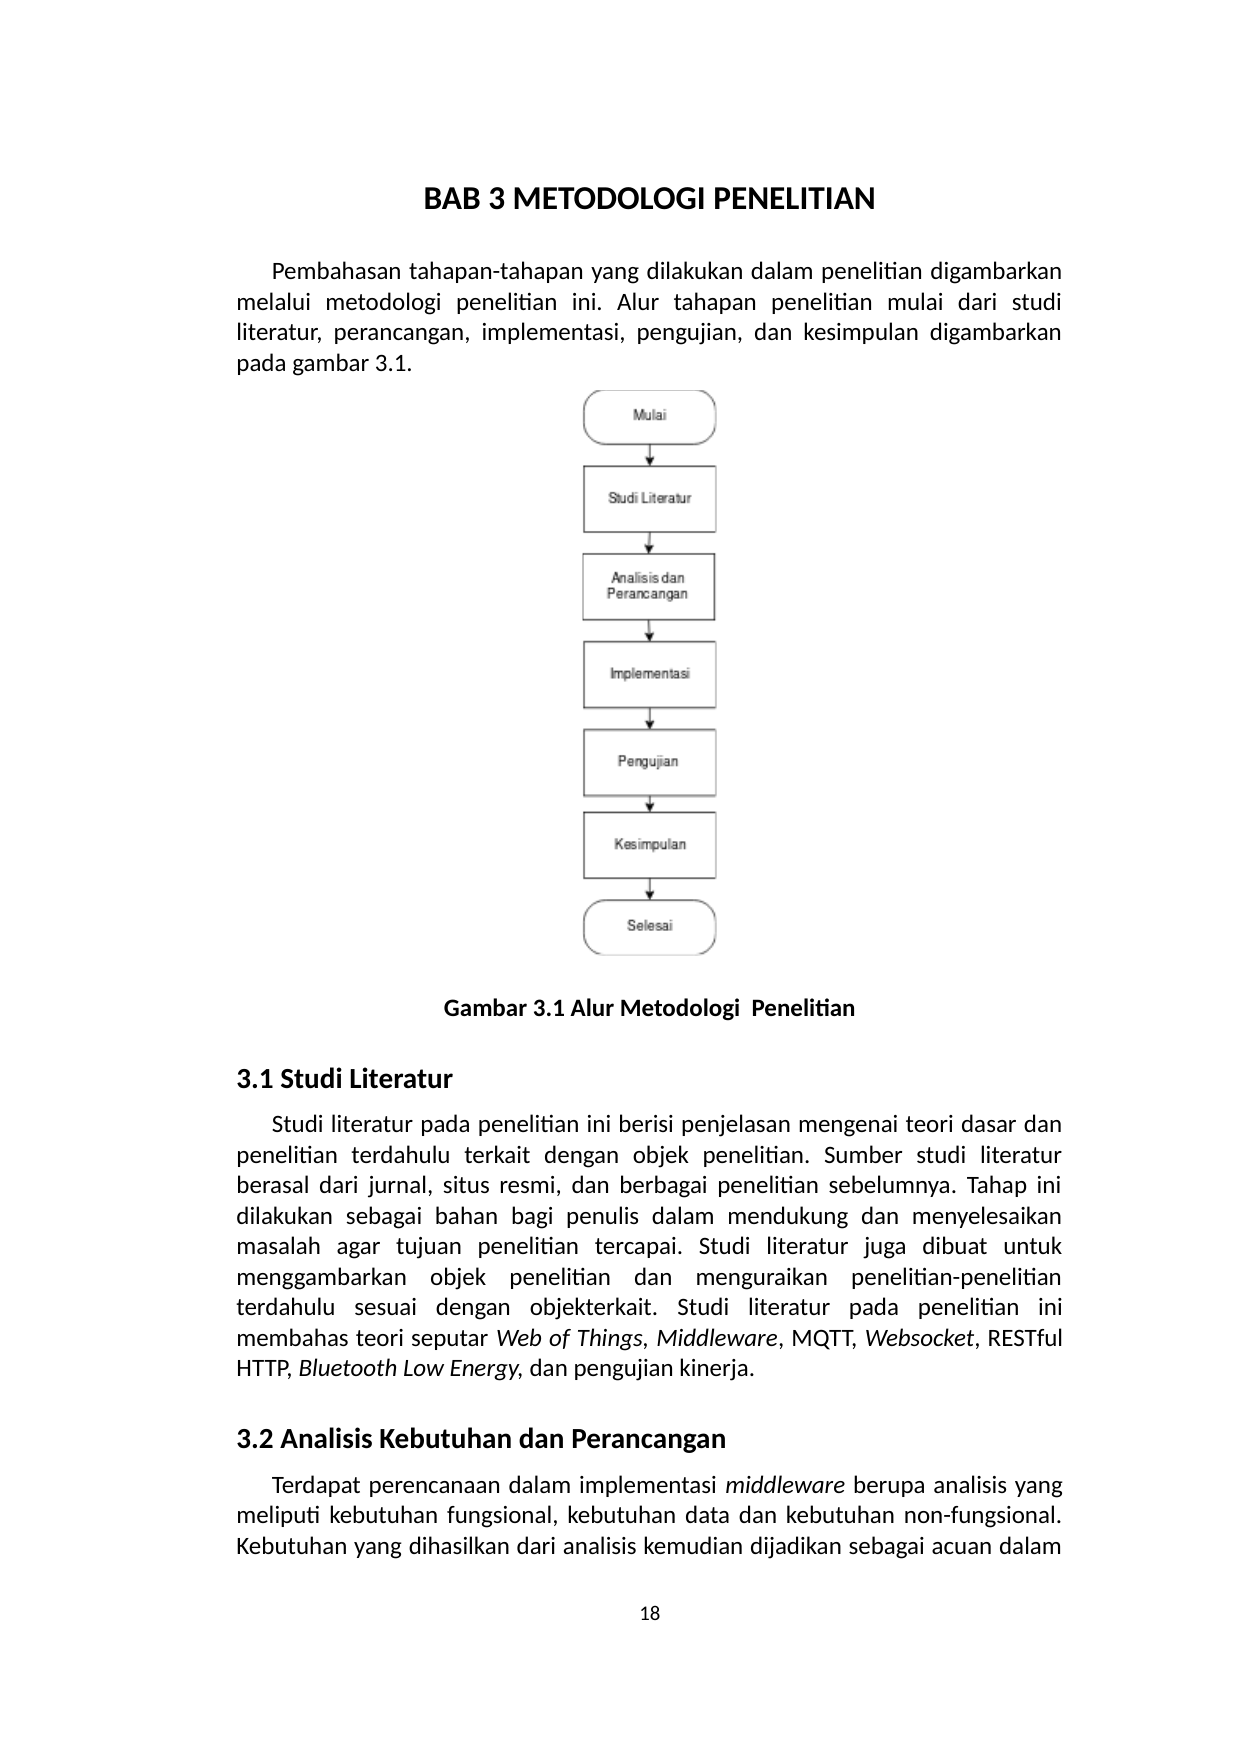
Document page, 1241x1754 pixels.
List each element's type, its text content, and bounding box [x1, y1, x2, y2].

text Gambar ‎3.1 Alur Metodologi Penelitian [236, 992, 1063, 1023]
text Pembahasan tahapan-tahapan yang dilakukan dalam penelitian digambarkan melalui metodologi penelitian ini. Alur tahapan penelitian mulai dari studi literatur, perancangan, implementasi, pengujian, dan kesimpulan digambarkan pada gambar 3.1. [236, 255, 1063, 377]
picture [582, 390, 717, 956]
subtitle Studi Literatur [236, 1060, 1063, 1096]
text Terdapat perencanaan dalam implementasi middleware berupa analisis yang meliputi kebutuhan fungsional, kebutuhan data dan kebutuhan non-fungsional. Kebutuhan yang dihasilkan dari analisis kemudian dijadikan sebagai acuan dalam [236, 1469, 1063, 1560]
subtitle METODOLOGI PENELITIAN [236, 177, 1063, 218]
text Studi literatur pada penelitian ini berisi penjelasan mengenai teori dasar dan penelitian terdahulu terkait dengan objek penelitian. Sumber studi literatur berasal dari jurnal, situs resmi, dan berbagai penelitian sebelumnya. Tahap ini dilakukan sebagai bahan bagi penulis dalam mendukung dan menyelesaikan masalah agar tujuan penelitian tercapai. Studi literatur juga dibuat untuk menggambarkan objek penelitian dan menguraikan penelitian-penelitian terdahulu sesuai dengan objekterkait. Studi literatur pada penelitian ini membahas teori seputar Web of Things, Middleware, MQTT, Websocket, RESTful HTTP, Bluetooth Low Energy, dan pengujian kinerja. [236, 1108, 1063, 1383]
subtitle Analisis Kebutuhan dan Perancangan [236, 1421, 1063, 1456]
